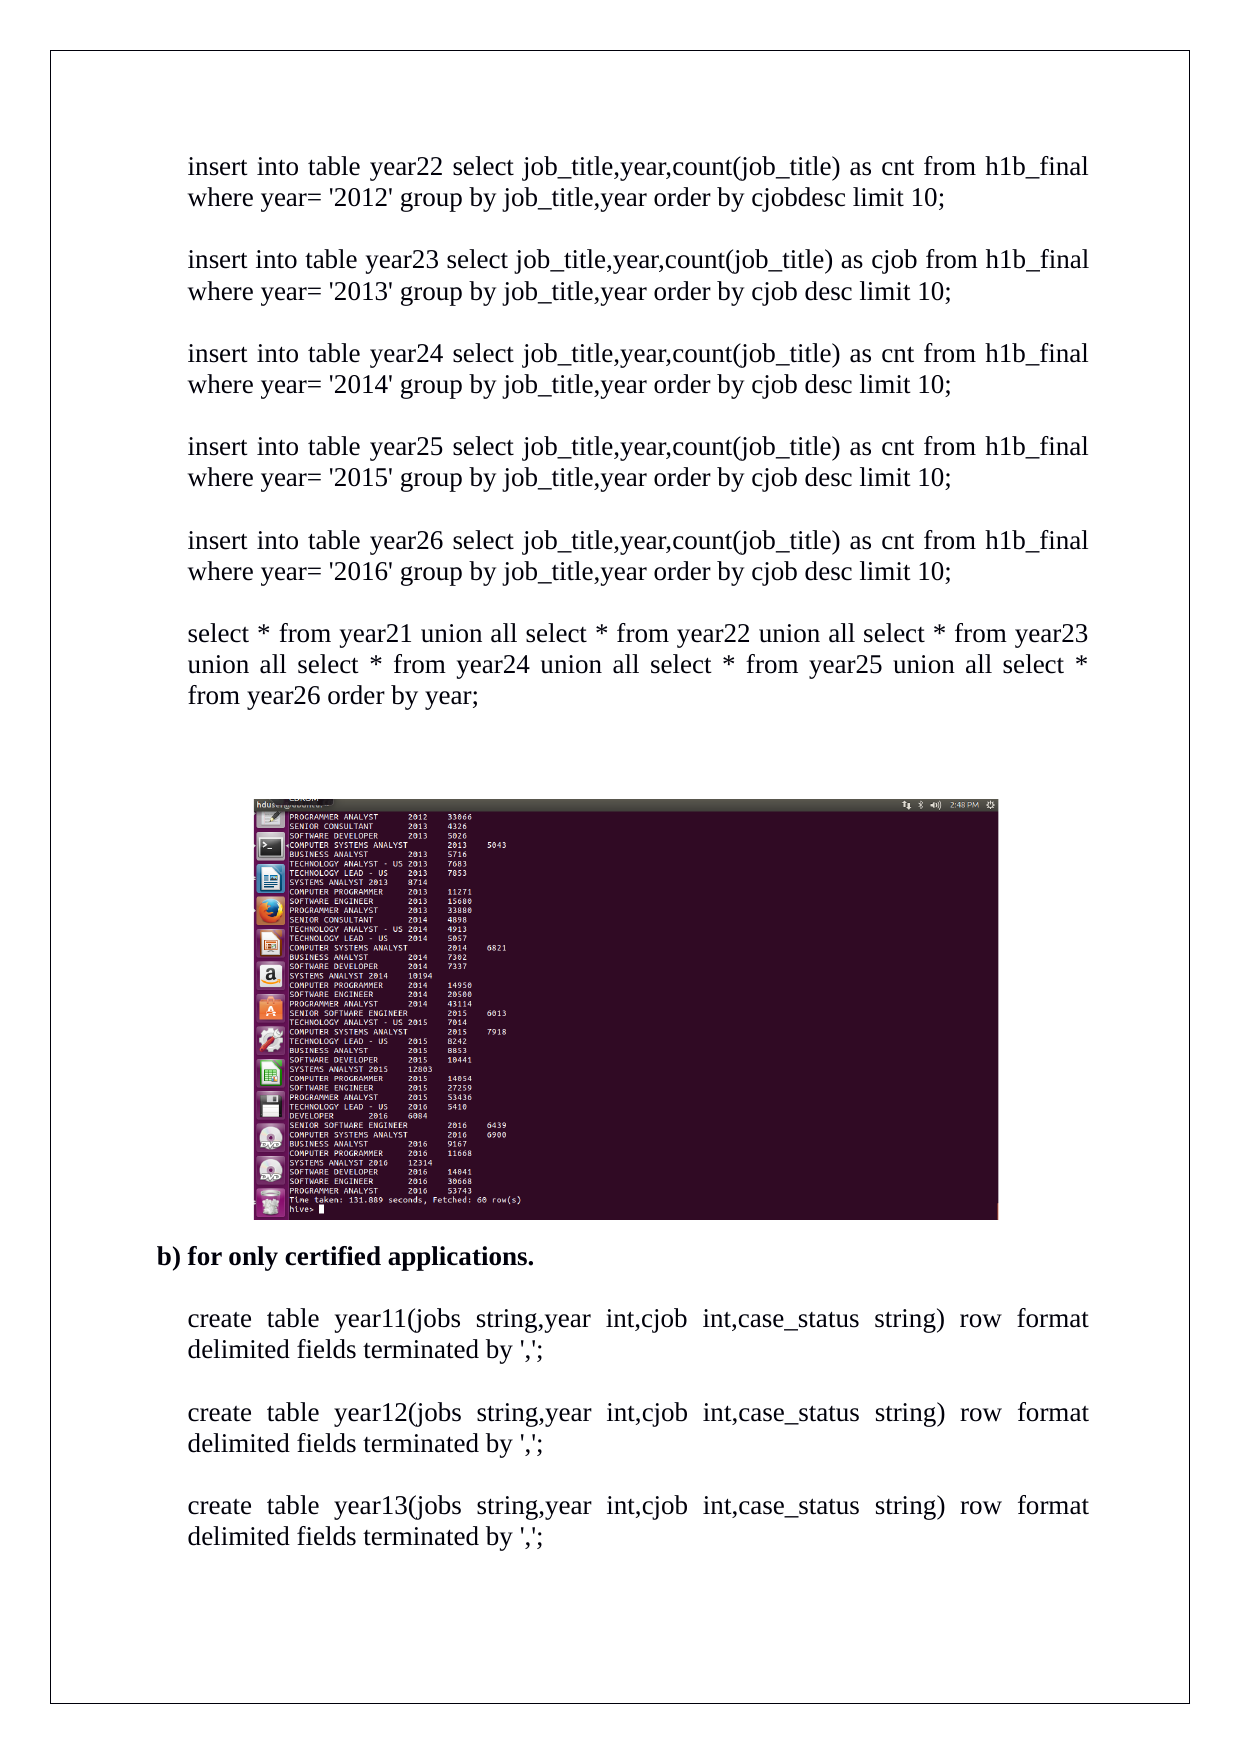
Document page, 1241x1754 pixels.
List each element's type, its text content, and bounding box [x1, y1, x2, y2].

text insert into table year23 select job_title,year,count(job_title) as cjob from h1b_final where year= '2013' group by job_title,year order by cjob desc limit 10; [187, 243, 1090, 306]
text insert into table year22 select job_title,year,count(job_title) as cnt from h1b_final where year= '2012' group by job_title,year order by cjobdesc limit 10; [187, 150, 1090, 212]
text select * from year21 union all select * from year22 union all select * from year23 union all select * from year24 union all select * from year25 union all select * from year26 order by year; [187, 617, 1090, 711]
text create table year12(jobs string,year int,cjob int,case_status string) row format delimited fields terminated by ','; [187, 1396, 1090, 1458]
picture [253, 799, 999, 1220]
text insert into table year26 select job_title,year,count(job_title) as cnt from h1b_final where year= '2016' group by job_title,year order by cjob desc limit 10; [187, 524, 1090, 586]
text b) for only certified applications. [150, 1240, 1090, 1271]
text create table year11(jobs string,year int,cjob int,case_status string) row format delimited fields terminated by ','; [187, 1302, 1090, 1365]
text insert into table year24 select job_title,year,count(job_title) as cnt from h1b_final where year= '2014' group by job_title,year order by cjob desc limit 10; [187, 337, 1090, 399]
text create table year13(jobs string,year int,cjob int,case_status string) row format delimited fields terminated by ','; [187, 1489, 1090, 1552]
text insert into table year25 select job_title,year,count(job_title) as cnt from h1b_final where year= '2015' group by job_title,year order by cjob desc limit 10; [187, 430, 1090, 493]
